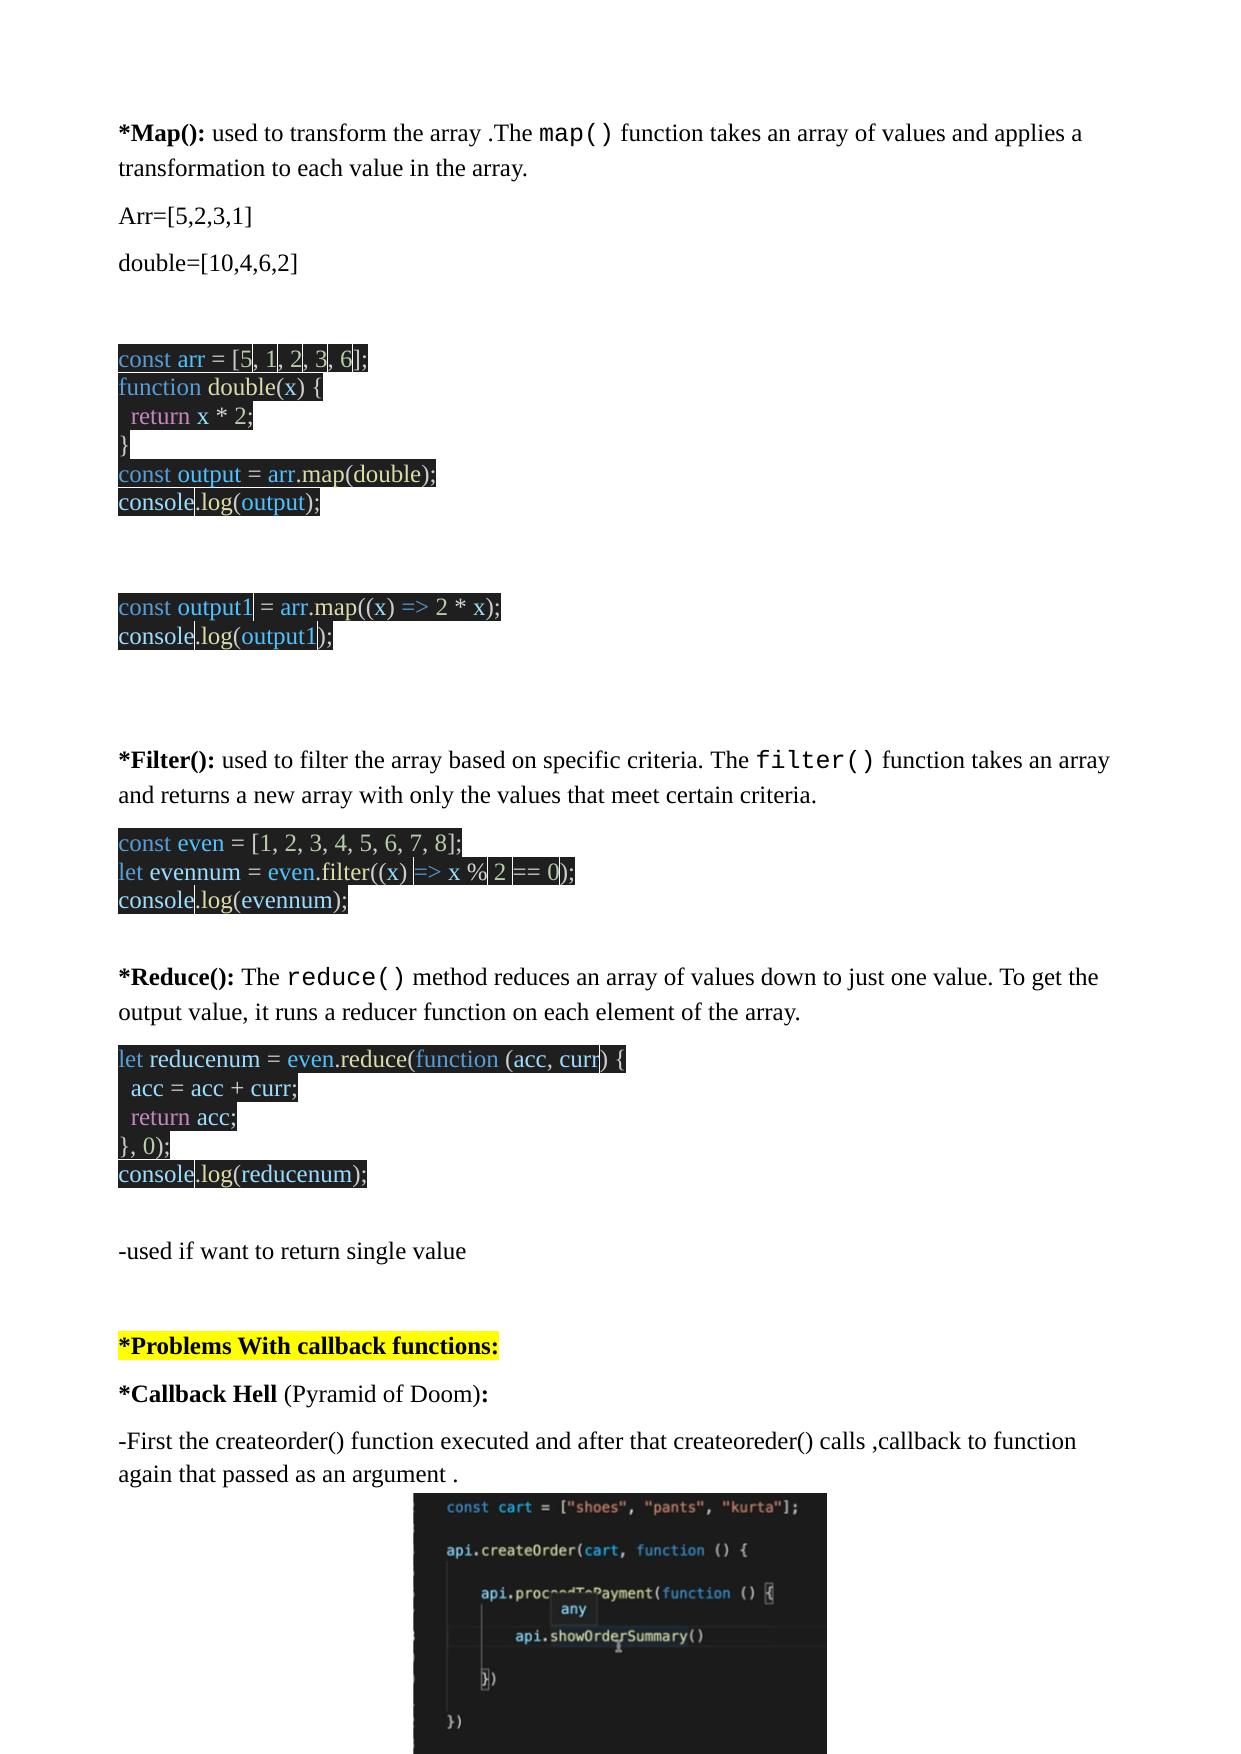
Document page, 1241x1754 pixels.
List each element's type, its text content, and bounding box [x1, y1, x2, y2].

text *Problems With callback functions: [118, 1331, 1122, 1360]
text console.log(reducenum); [118, 1159, 1122, 1188]
text -First the createorder() function executed and after that createoreder() calls ,callback to function again that passed as an argument . [118, 1426, 1122, 1488]
text Arr=[5,2,3,1] [118, 201, 1122, 229]
text acc = acc + curr; [118, 1073, 1122, 1102]
text const output1 = arr.map((x) => 2 * x); [118, 592, 1122, 621]
text function double(x) { [118, 372, 1122, 401]
text console.log(evennum); [118, 885, 1122, 914]
picture [413, 1493, 827, 1754]
text } [118, 430, 1122, 459]
text const output = arr.map(double); [118, 459, 1122, 487]
text let evennum = even.filter((x) => x % 2 == 0); [118, 857, 1122, 885]
text return acc; [118, 1102, 1122, 1131]
text *Filter(): used to filter the array based on specific criteria. The filter() function takes an array and returns a new array with only the values that meet certain criteria. [118, 745, 1122, 809]
text const even = [1, 2, 3, 4, 5, 6, 7, 8]; [118, 828, 1122, 857]
text *Callback Hell (Pyramid of Doom): [118, 1379, 1122, 1407]
text const arr = [5, 1, 2, 3, 6]; [118, 344, 1122, 372]
text return x * 2; [118, 401, 1122, 430]
text let reducenum = even.reduce(function (acc, curr) { [118, 1044, 1122, 1073]
text *Map(): used to transform the array .The map() function takes an array of values and applies a transformation to each value in the array. [118, 118, 1122, 182]
text console.log(output); [118, 487, 1122, 516]
text console.log(output1); [118, 621, 1122, 650]
text -used if want to return single value [118, 1236, 1122, 1264]
text double=[10,4,6,2] [118, 248, 1122, 277]
text }, 0); [118, 1131, 1122, 1159]
text *Reduce(): The reduce() method reduces an array of values down to just one value. To get the output value, it runs a reducer function on each element of the array. [118, 962, 1122, 1026]
